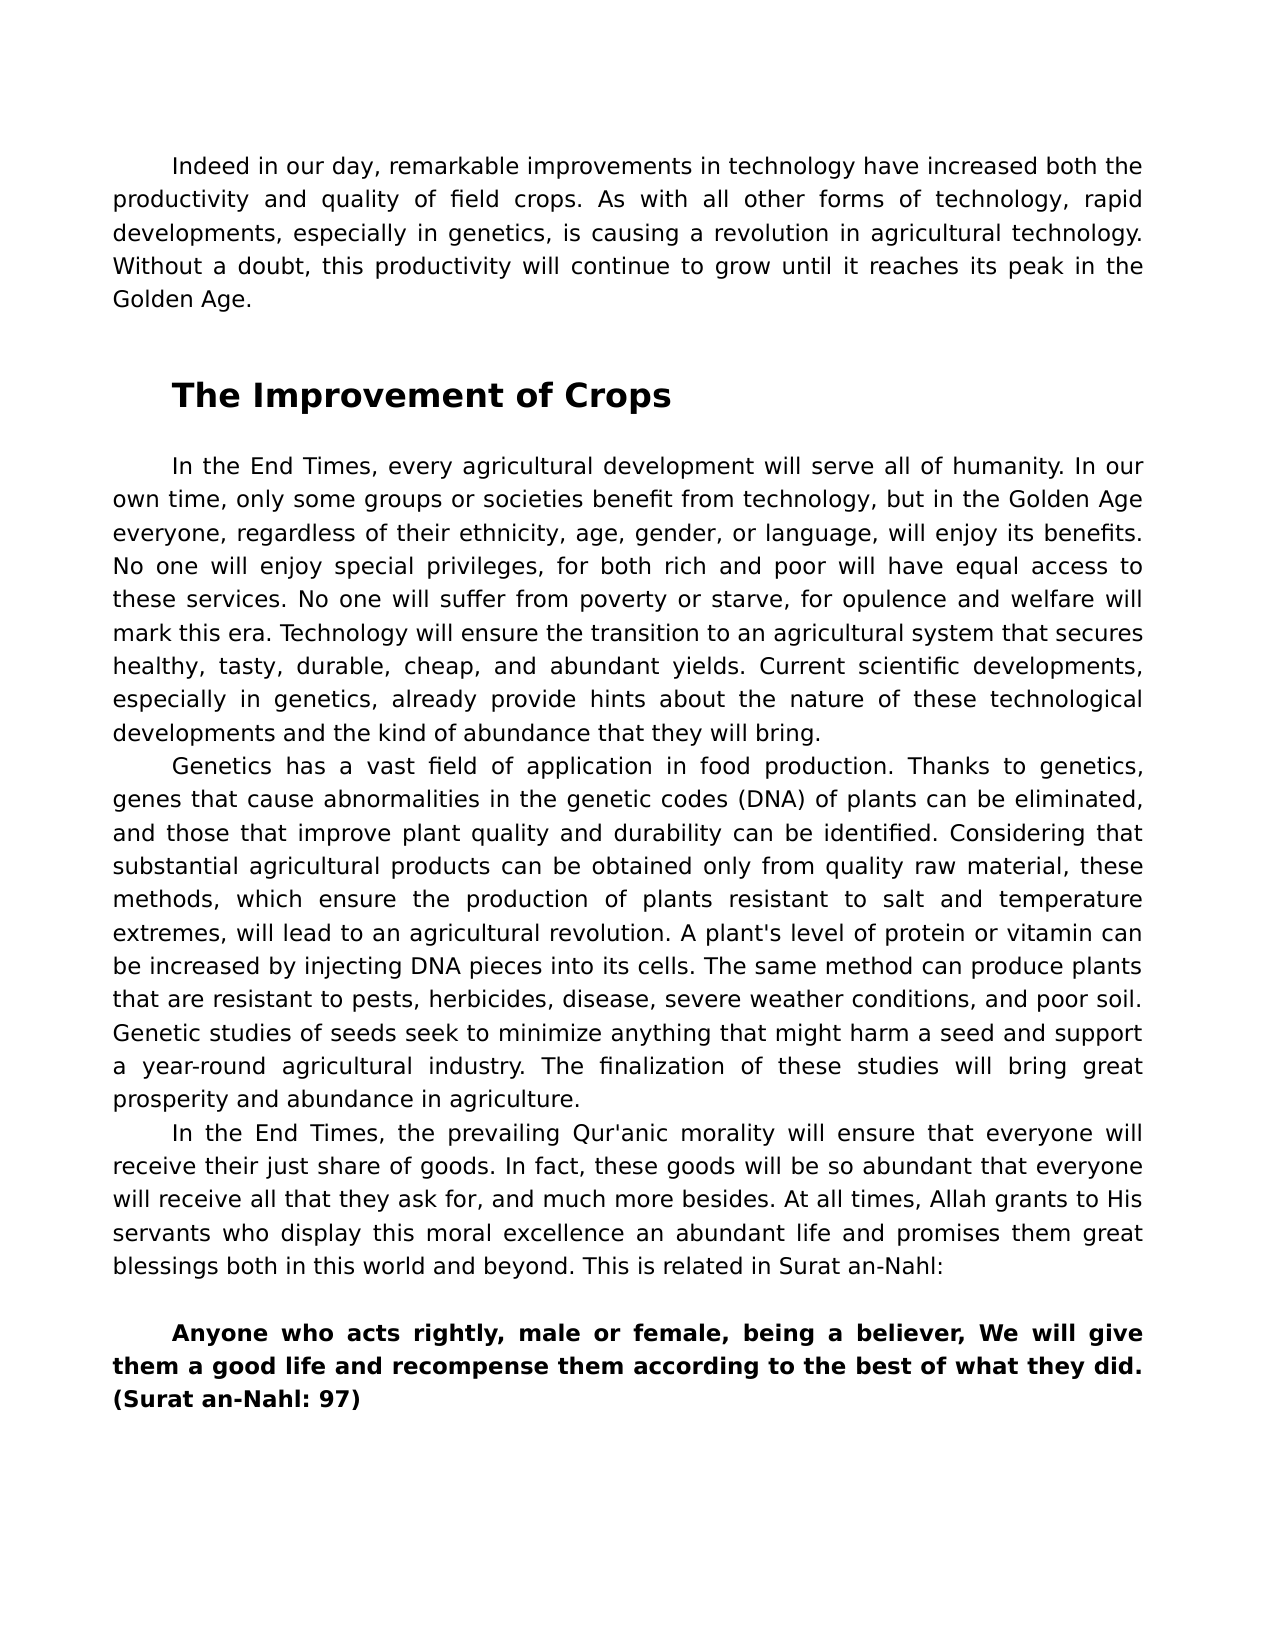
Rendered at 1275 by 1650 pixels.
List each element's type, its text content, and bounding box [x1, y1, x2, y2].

text Genetics has a vast field of application in food production. Thanks to genetics, genes that cause abnormalities in the genetic codes (DNA) of plants can be eliminated, and those that improve plant quality and durability can be identified. Considering that substantial agricultural products can be obtained only from quality raw material, these methods, which ensure the production of plants resistant to salt and temperature extremes, will lead to an agricultural revolution. A plant's level of protein or vitamin can be increased by injecting DNA pieces into its cells. The same method can produce plants that are resistant to pests, herbicides, disease, severe weather conditions, and poor soil. Genetic studies of seeds seek to minimize anything that might harm a seed and support a year-round agricultural industry. The finalization of these studies will bring great prosperity and abundance in agriculture. [112, 748, 1145, 1114]
text The Improvement of Crops [112, 381, 1145, 414]
text Indeed in our day, remarkable improvements in technology have increased both the productivity and quality of field crops. As with all other forms of technology, rapid developments, especially in genetics, is causing a revolution in agricultural technology. Without a doubt, this productivity will continue to grow until it reaches its peak in the Golden Age. [112, 148, 1145, 314]
text Anyone who acts rightly, male or female, being a believer, We will give them a good life and recompense them according to the best of what they did. (Surat an-Nahl: 97) [112, 1314, 1145, 1414]
text In the End Times, the prevailing Qur'anic morality will ensure that everyone will receive their just share of goods. In fact, these goods will be so abundant that everyone will receive all that they ask for, and much more besides. At all times, Allah grants to His servants who display this moral excellence an abundant life and promises them great blessings both in this world and beyond. This is related in Surat an-Nahl: [112, 1114, 1145, 1281]
text In the End Times, every agricultural development will serve all of humanity. In our own time, only some groups or societies benefit from technology, but in the Golden Age everyone, regardless of their ethnicity, age, gender, or language, will enjoy its benefits. No one will enjoy special privileges, for both rich and poor will have equal access to these services. No one will suffer from poverty or starve, for opulence and welfare will mark this era. Technology will ensure the transition to an agricultural system that secures healthy, tasty, durable, cheap, and abundant yields. Current scientific developments, especially in genetics, already provide hints about the nature of these technological developments and the kind of abundance that they will bring. [112, 448, 1145, 748]
